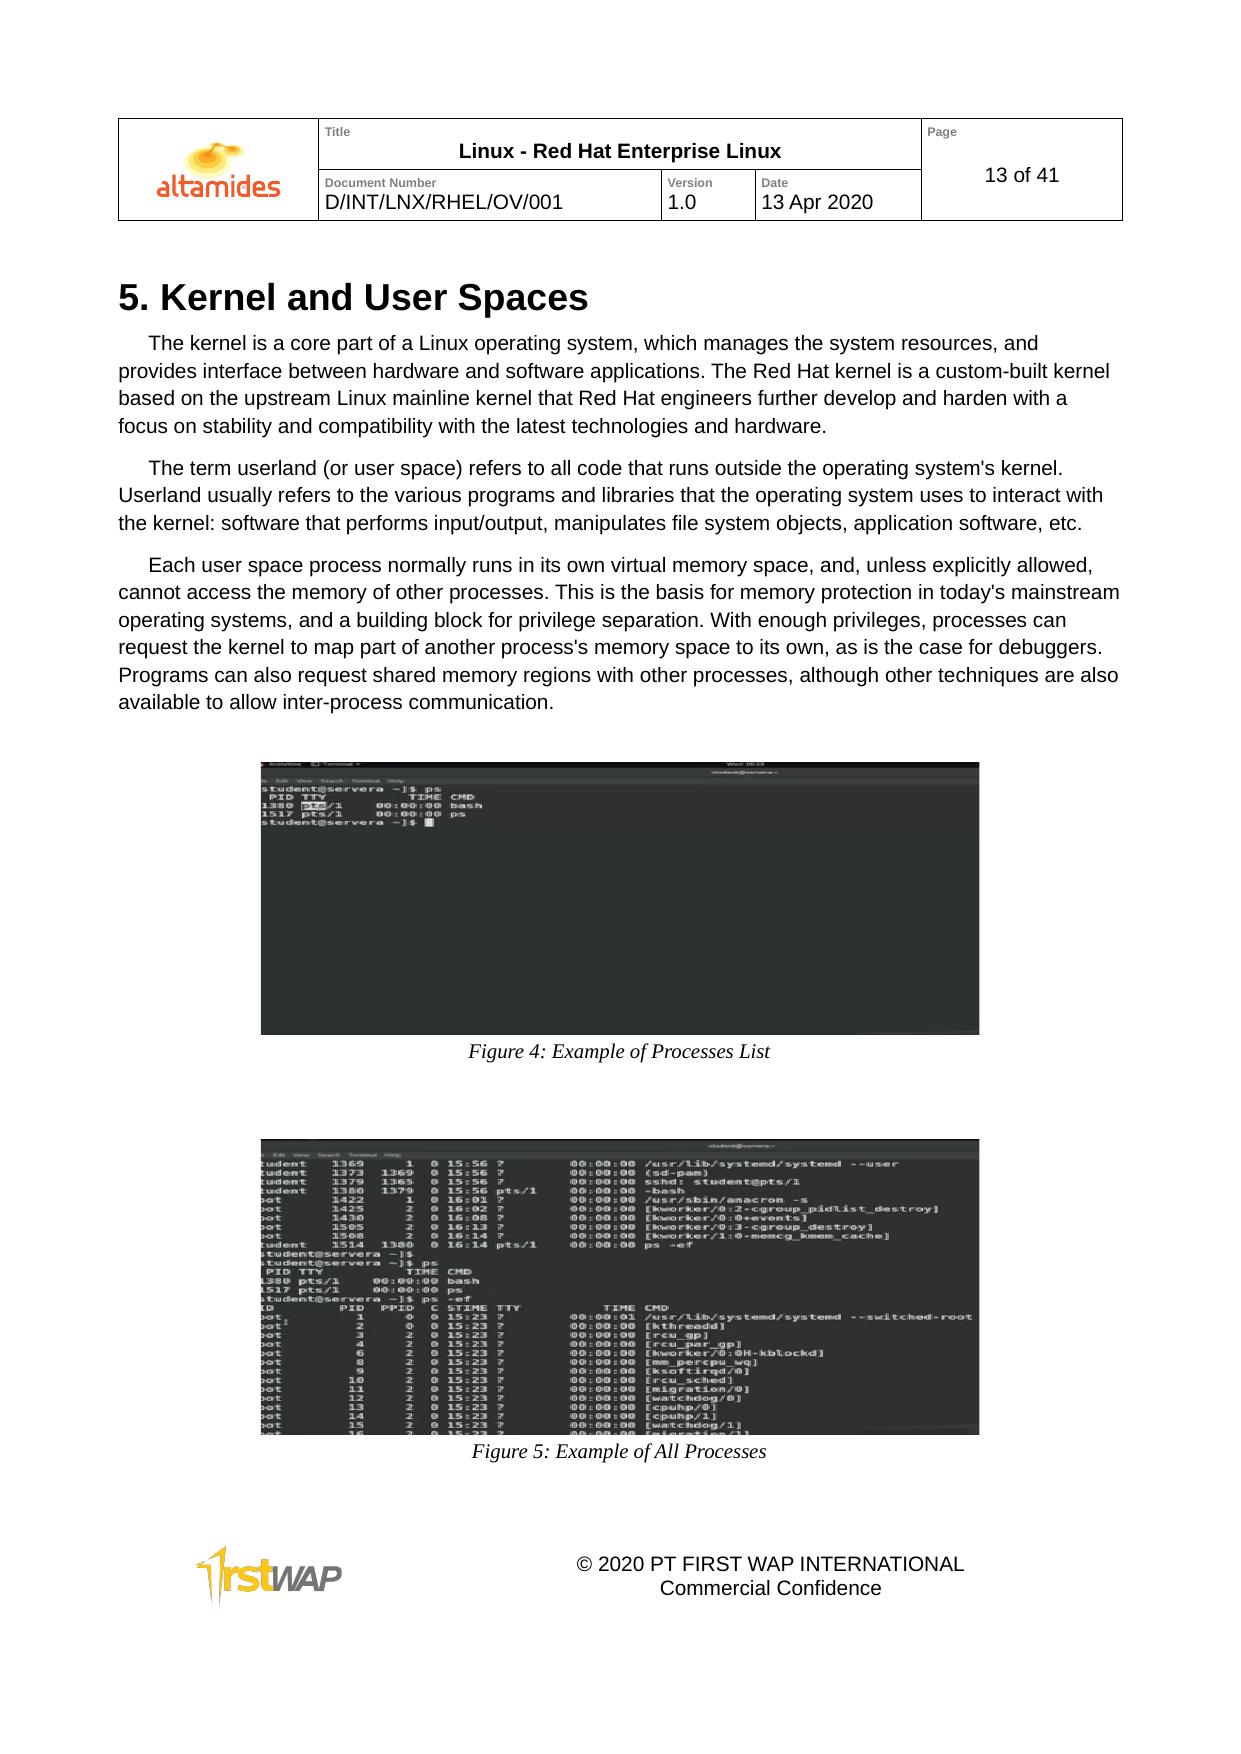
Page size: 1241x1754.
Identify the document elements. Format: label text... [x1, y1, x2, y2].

subtitle Kernel and User Spaces [118, 275, 1122, 318]
picture [195, 1546, 342, 1607]
picture [260, 1139, 957, 1435]
text The term userland (or user space) refers to all code that runs outside the operating system's kernel. Userland usually refers to the various programs and libraries that the operating system uses to interact with the kernel: software that performs input/output, manipulates file system objects, application software, etc. [118, 456, 1122, 534]
text Each user space process normally runs in its own virtual memory space, and, unless explicitly allowed, cannot access the memory of other processes. This is the basis for memory protection in today's mainstream operating systems, and a building block for privilege separation. With enough privileges, processes can request the kernel to map part of another process's memory space to its own, as is the case for debuggers. Programs can also request shared memory regions with other processes, although other techniques are also available to allow inter-process communication. [118, 553, 1122, 714]
picture [260, 762, 952, 1035]
text Figure 4: Example of Processes List [261, 763, 979, 1063]
text The kernel is a core part of a Linux operating system, which manages the system resources, and provides interface between hardware and software applications. The Red Hat kernel is a custom-built kernel based on the upstream Linux mainline kernel that Red Hat engineers further develop and harden with a focus on stability and compatibility with the latest technologies and hardware. [118, 331, 1122, 437]
text Figure 5: Example of All Processes [261, 1139, 979, 1463]
